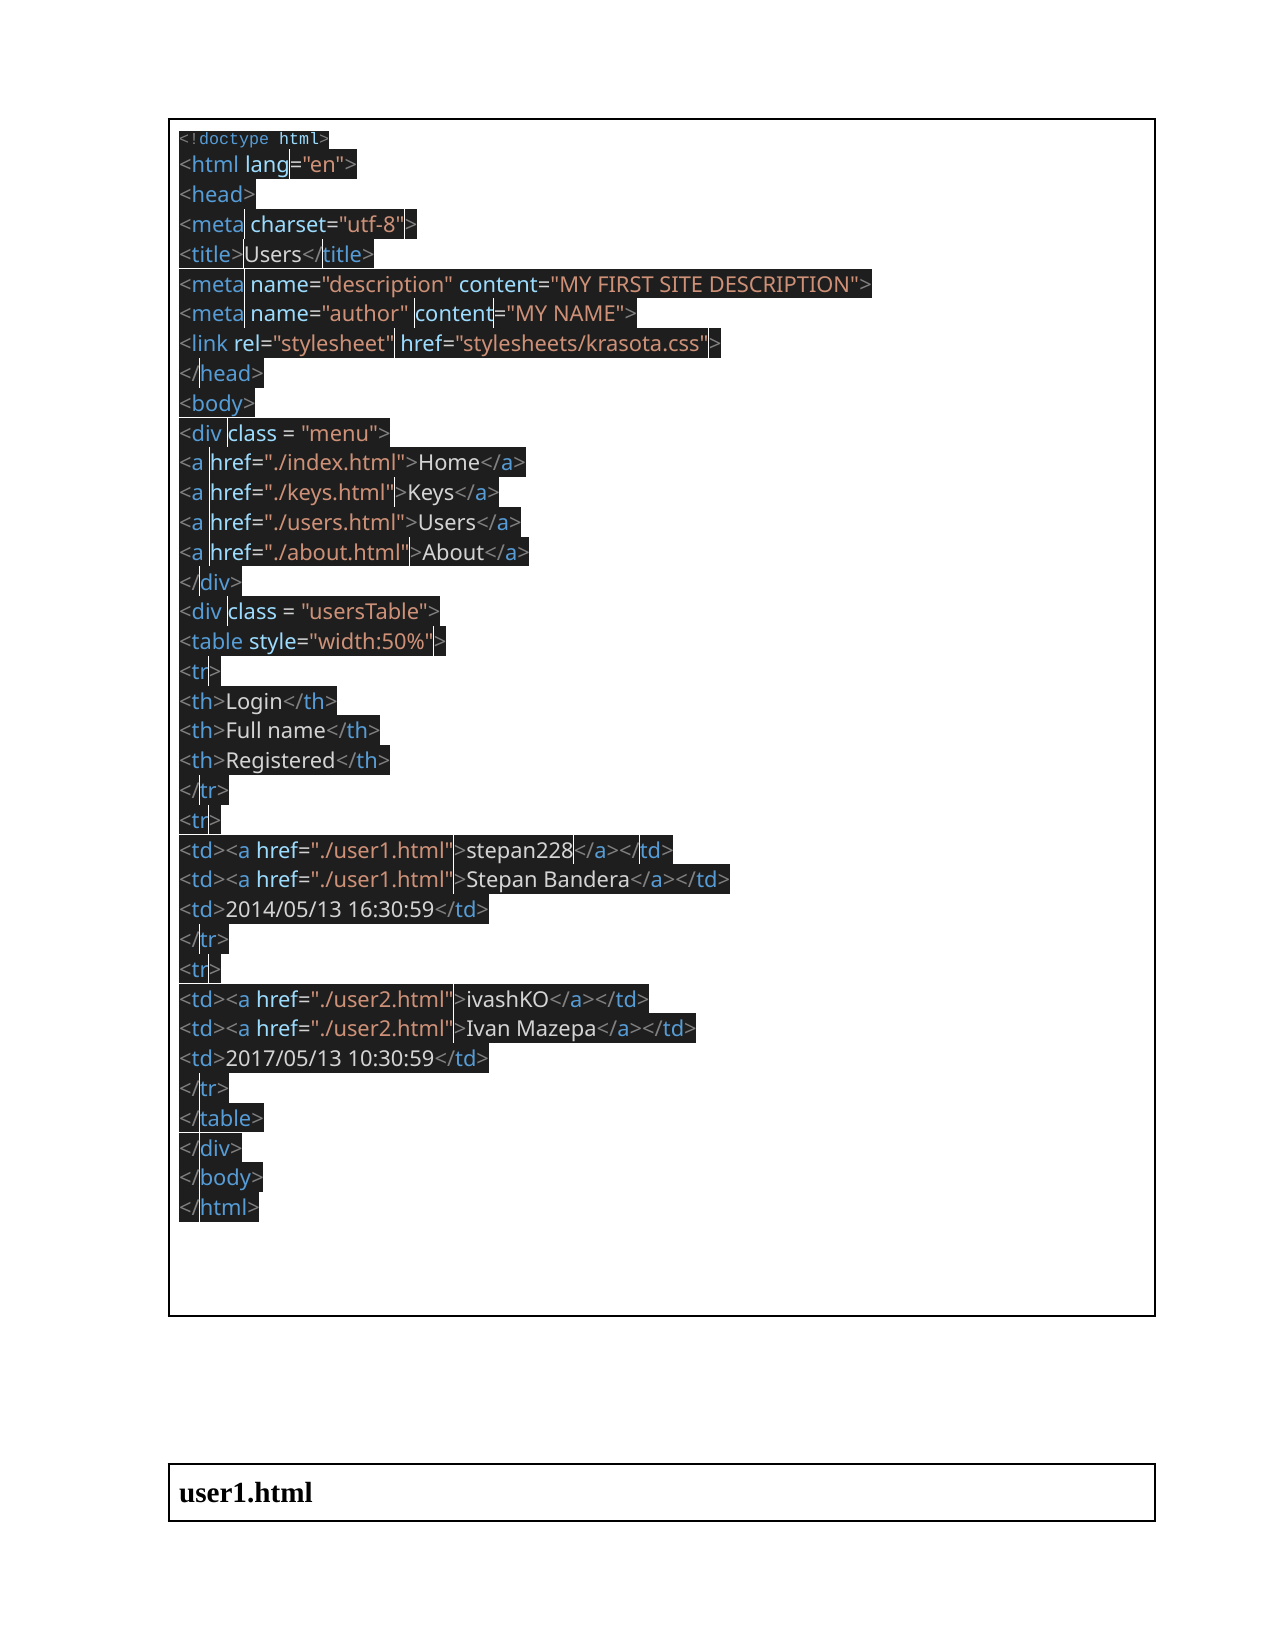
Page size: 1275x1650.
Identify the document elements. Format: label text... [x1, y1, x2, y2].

table_header user1.html [170, 1465, 1154, 1519]
table_cell <!doctype html> <html lang="en"> <head> <meta charset="utf-8"> <title>Users</title> <meta name="description" content="MY FIRST SITE DESCRIPTION"> <meta name="author" content="MY NAME"> <link rel="stylesheet" href="stylesheets/krasota.css"> </head> <body> <div class = "menu"> <a href="./index.html">Home</a> <a href="./keys.html">Keys</a> <a href="./users.html">Users</a> <a href="./about.html">About</a> </div> <div class = "usersTable"> <table style="width:50%"> <tr> <th>Login</th> <th>Full name</th> <th>Registered</th> </tr> <tr> <td><a href="./user1.html">stepan228</a></td> <td><a href="./user1.html">Stepan Bandera</a></td> <td>2014/05/13 16:30:59</td> </tr> <tr> <td><a href="./user2.html">ivashKO</a></td> <td><a href="./user2.html">Ivan Mazepa</a></td> <td>2017/05/13 10:30:59</td> </tr> </table> </div> </body> </html> [170, 120, 1154, 1315]
